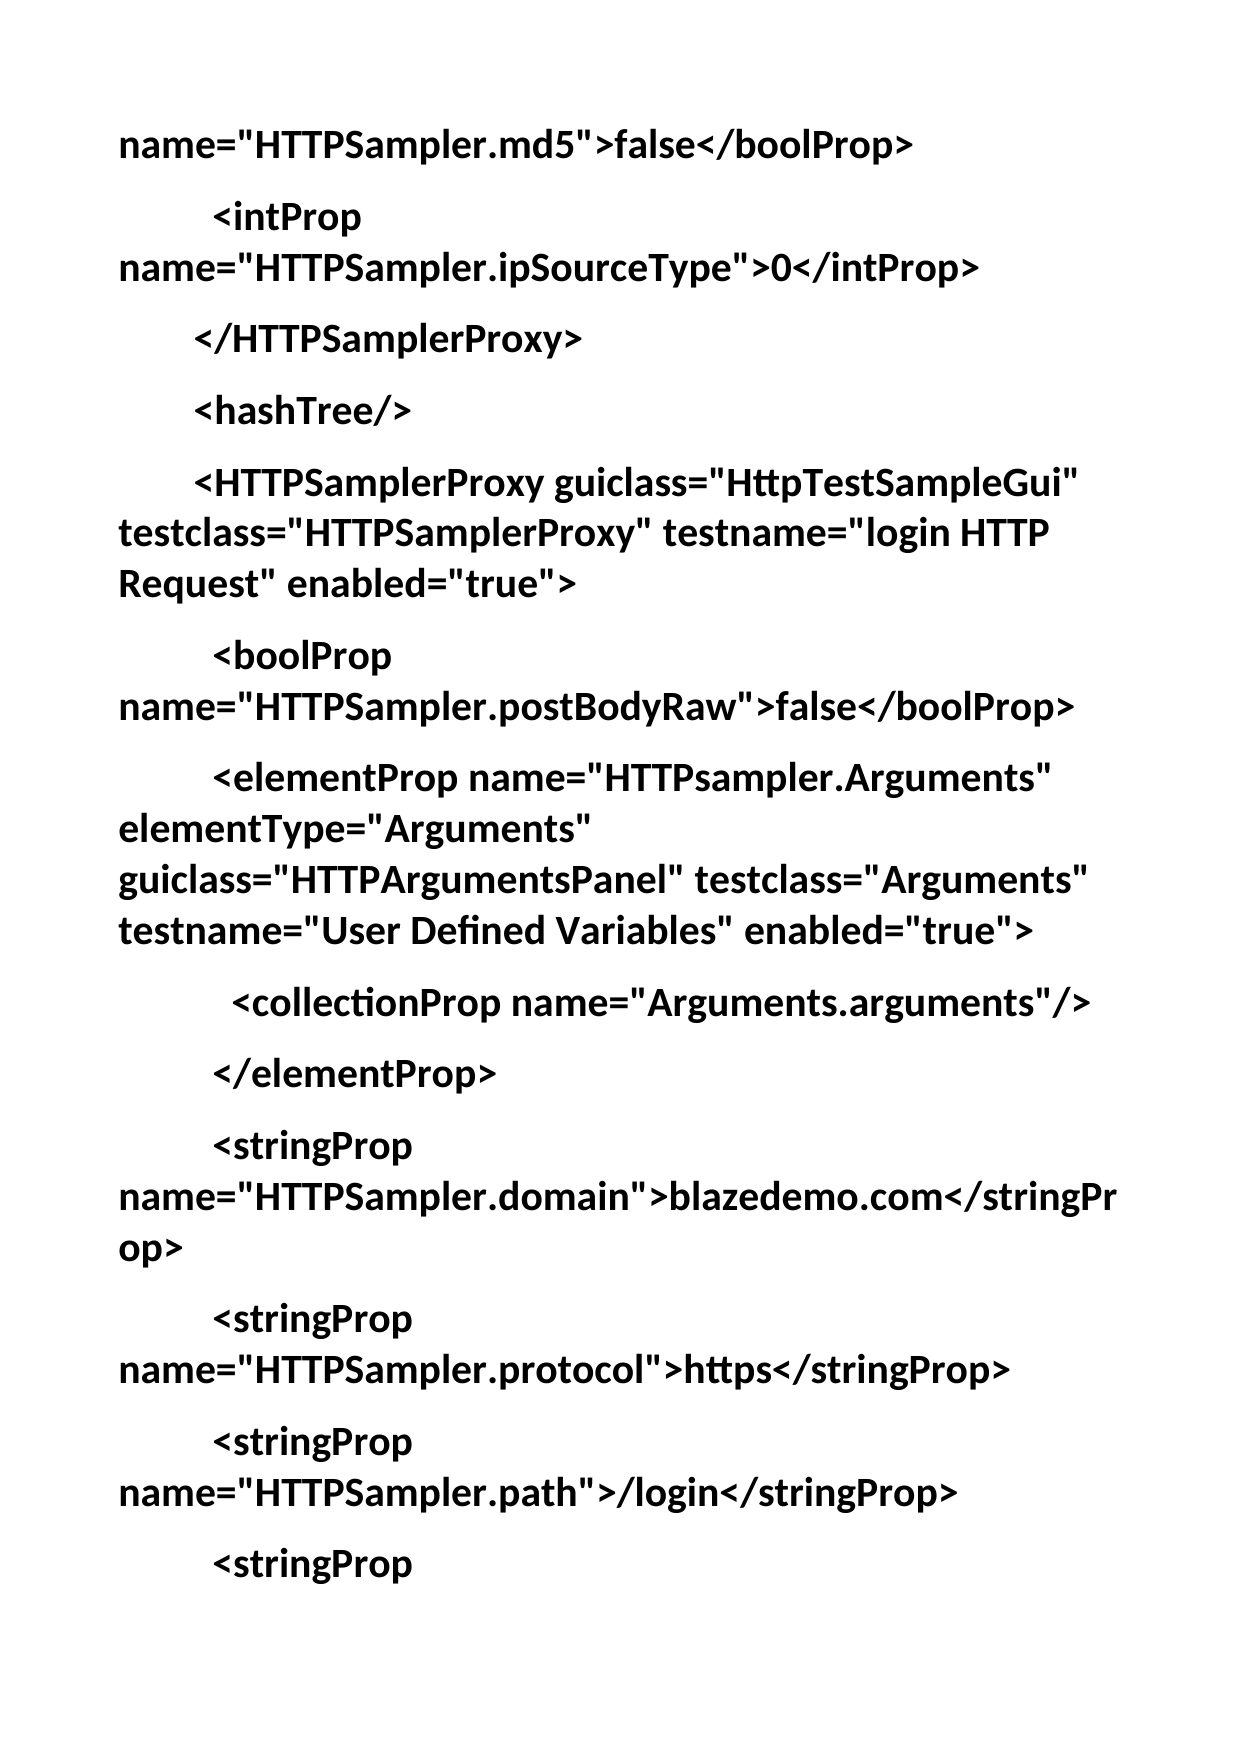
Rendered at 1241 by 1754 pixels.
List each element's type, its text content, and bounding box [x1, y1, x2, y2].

text </elementProp> [118, 1047, 1122, 1098]
text <stringProp name="HTTPSampler.path">/login</stringProp> [118, 1415, 1122, 1516]
text name="HTTPSampler.md5">false</boolProp> [118, 118, 1122, 169]
text <stringProp name="HTTPSampler.domain">blazedemo.com</stringProp> [118, 1119, 1122, 1271]
text <collectionProp name="Arguments.arguments"/> [118, 976, 1122, 1026]
text <stringProp [118, 1537, 1122, 1588]
text <elementProp name="HTTPsampler.Arguments" elementType="Arguments" guiclass="HTTPArgumentsPanel" testclass="Arguments" testname="User Defined Variables" enabled="true"> [118, 751, 1122, 955]
text <stringProp name="HTTPSampler.protocol">https</stringProp> [118, 1292, 1122, 1394]
text <boolProp name="HTTPSampler.postBodyRaw">false</boolProp> [118, 629, 1122, 731]
text </HTTPSamplerProxy> [118, 312, 1122, 363]
text <HTTPSamplerProxy guiclass="HttpTestSampleGui" testclass="HTTPSamplerProxy" testname="login HTTP Request" enabled="true"> [118, 456, 1122, 608]
text <hashTree/> [118, 384, 1122, 435]
text <intProp name="HTTPSampler.ipSourceType">0</intProp> [118, 190, 1122, 291]
